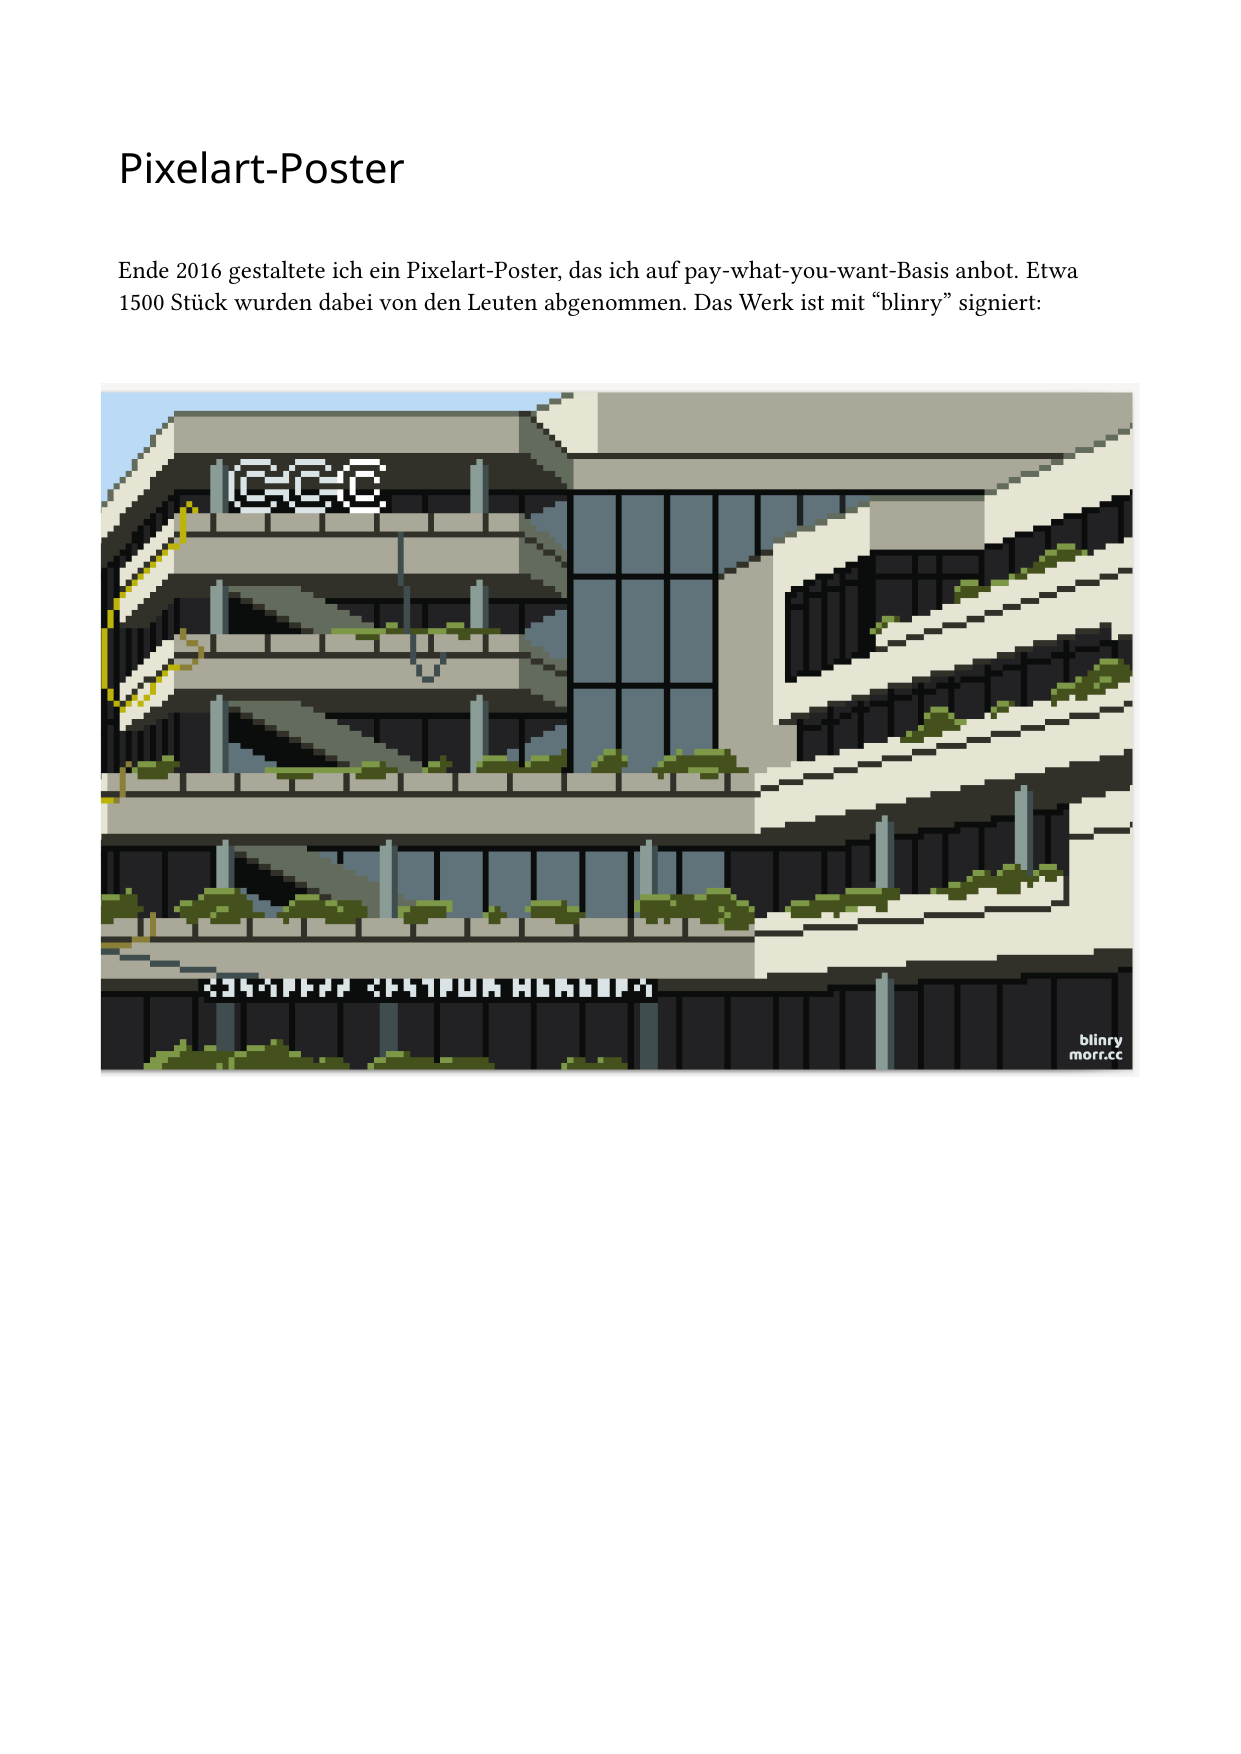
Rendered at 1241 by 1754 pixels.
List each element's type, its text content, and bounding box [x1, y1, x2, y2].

subtitle Pixelart-Poster [118, 139, 1122, 196]
picture [100, 383, 1140, 1077]
text Ende 2016 gestaltete ich ein Pixelart-Poster, das ich auf pay-what-you-want-Basis anbot. Etwa 1500 Stück wurden dabei von den Leuten abgenommen. Das Werk ist mit “blinry” signiert: [118, 256, 1122, 317]
